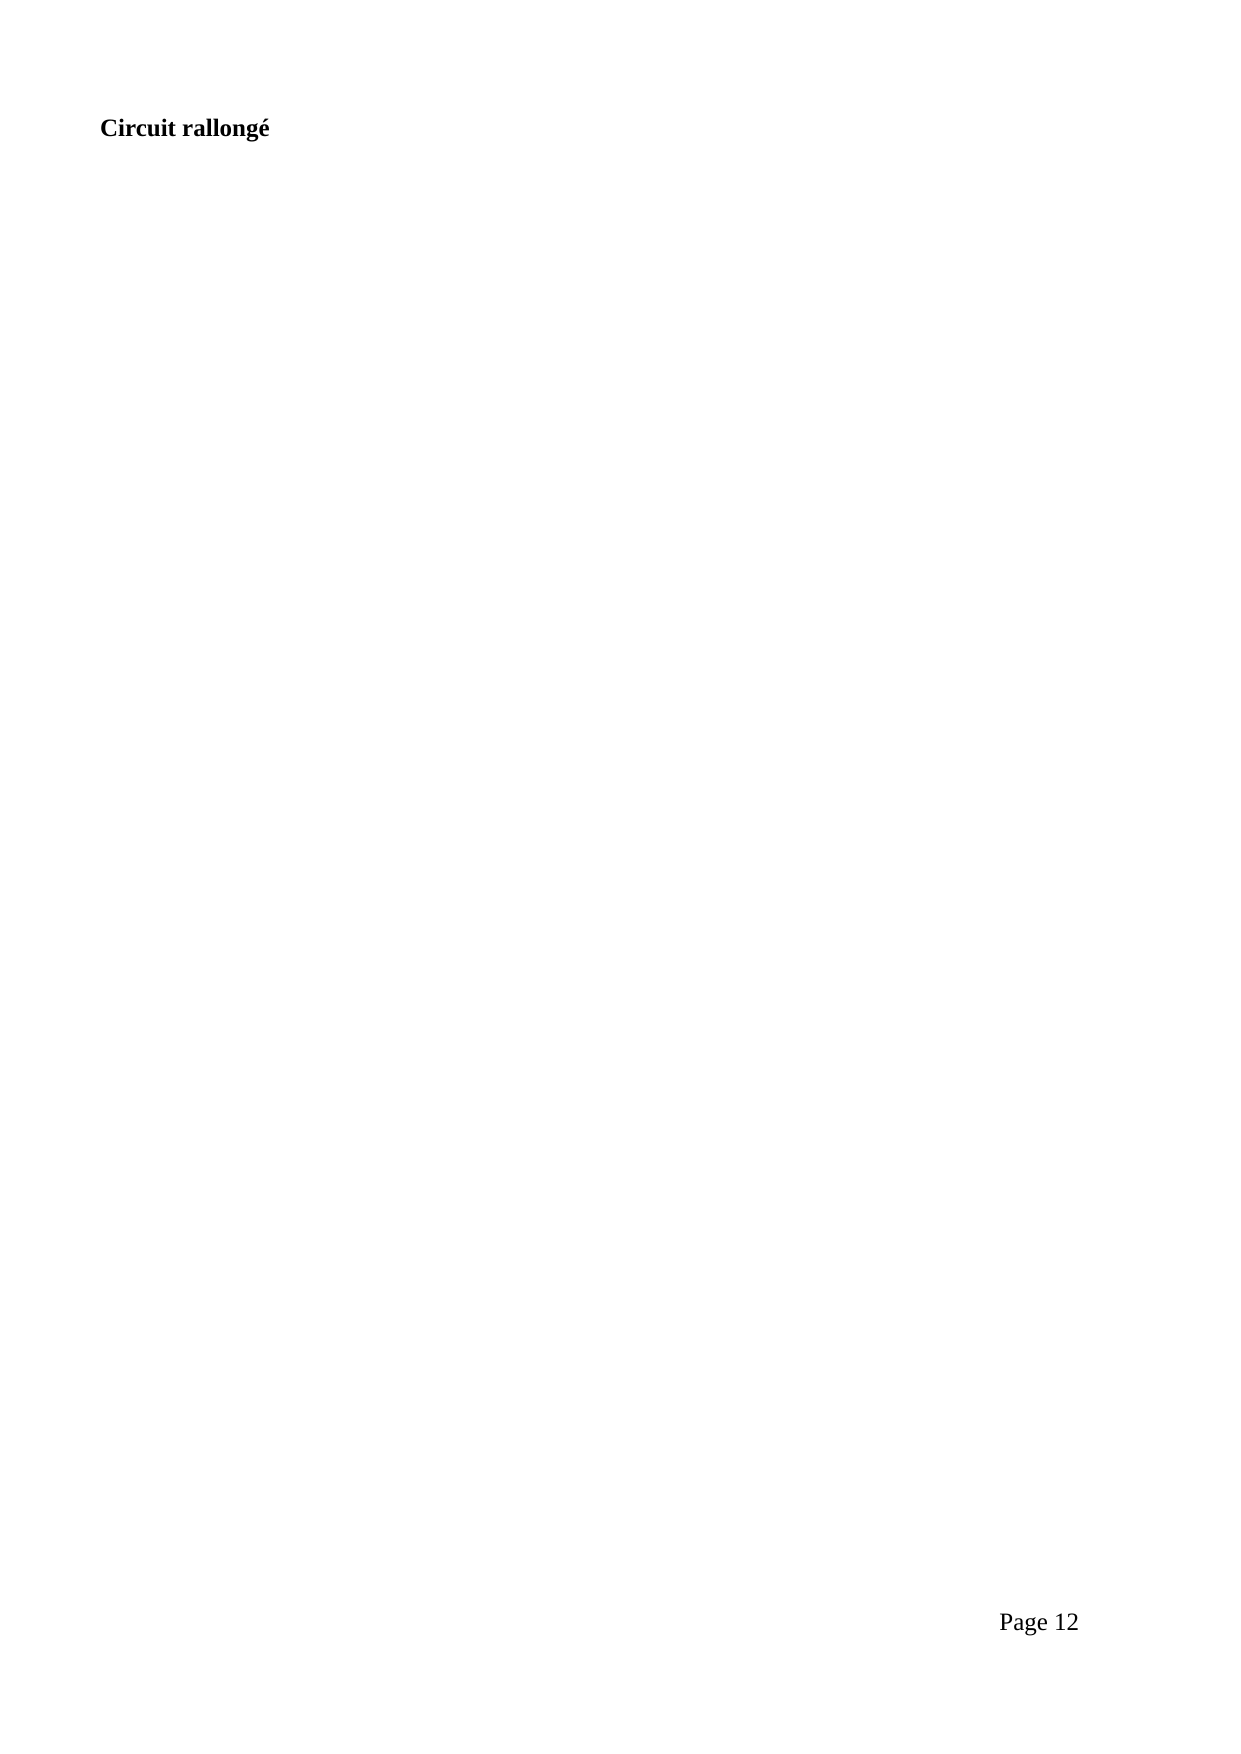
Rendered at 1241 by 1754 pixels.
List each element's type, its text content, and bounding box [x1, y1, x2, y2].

text Circuit rallongé [75, 113, 1165, 142]
